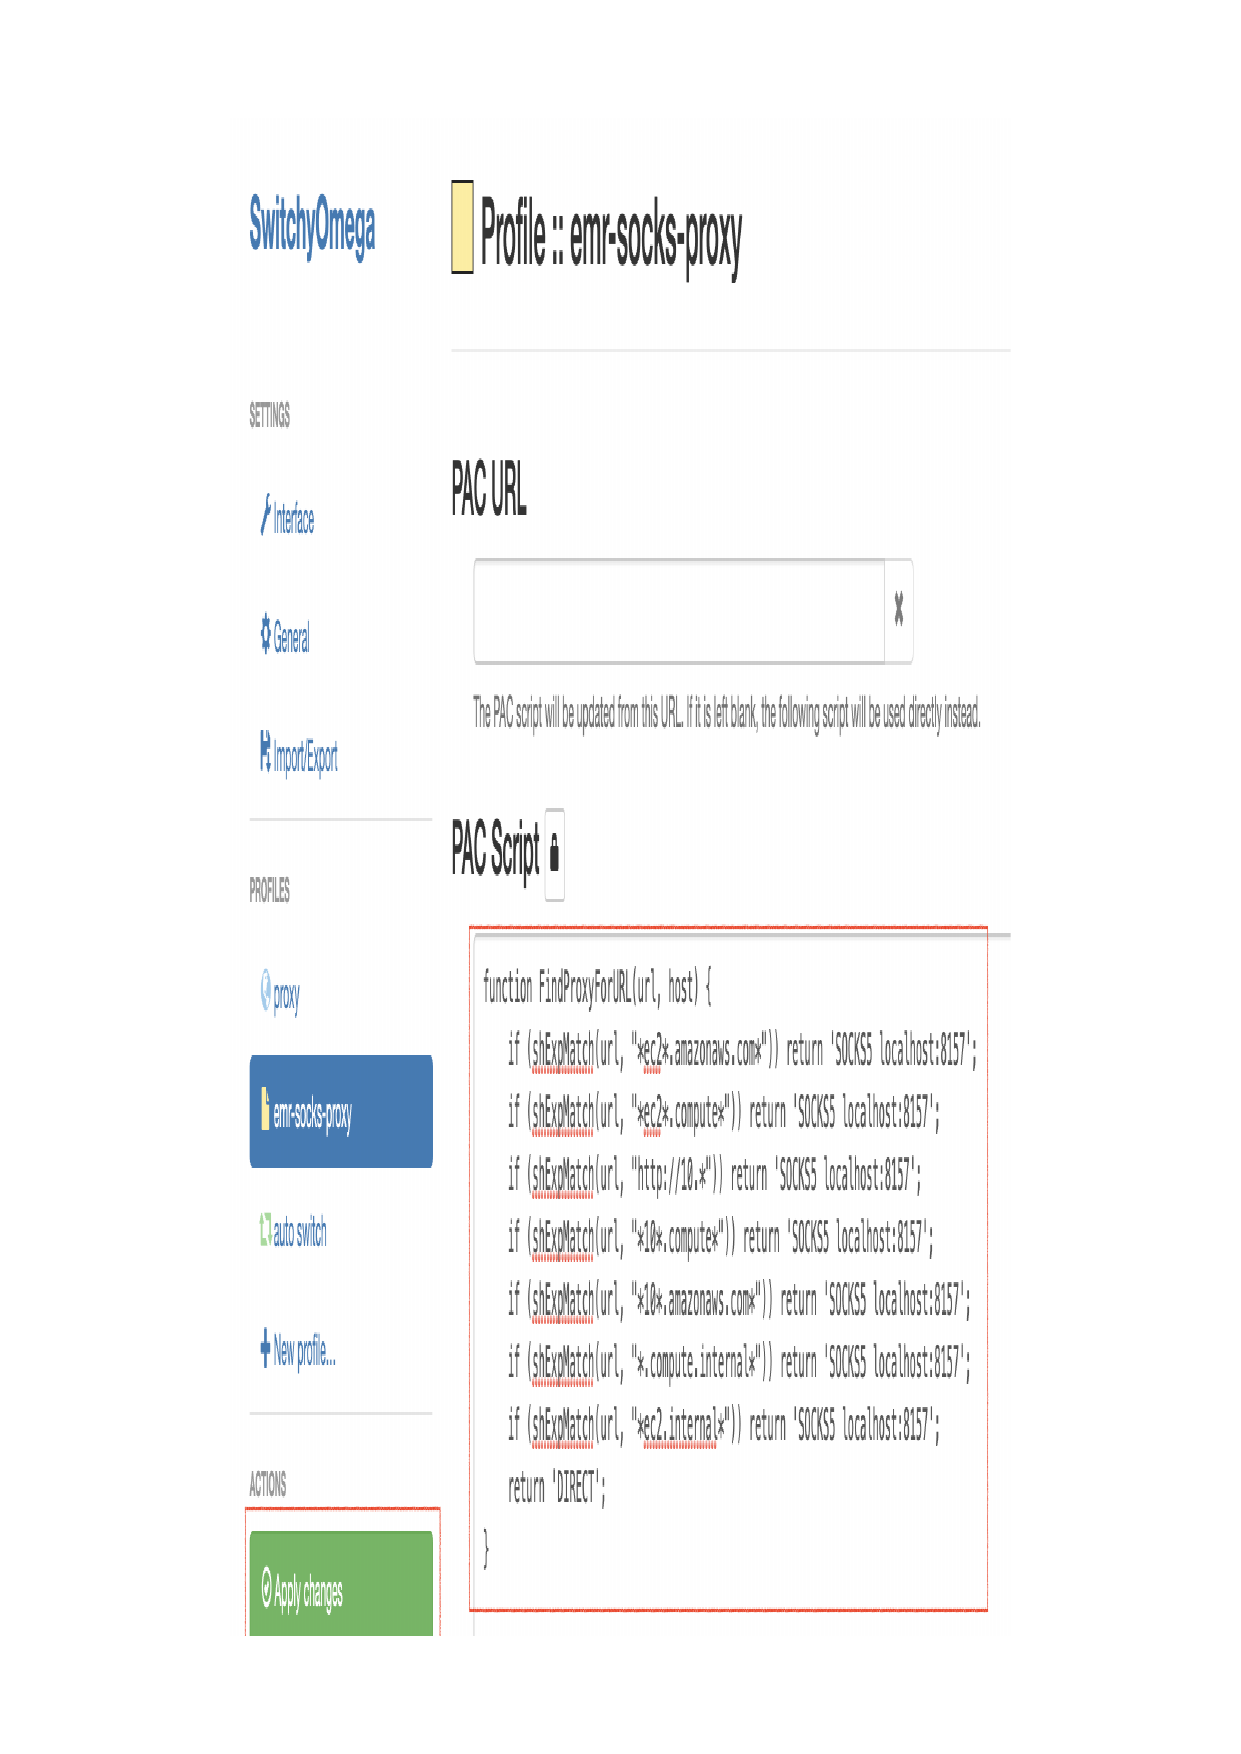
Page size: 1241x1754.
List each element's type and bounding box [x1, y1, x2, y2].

picture [229, 118, 1011, 1636]
